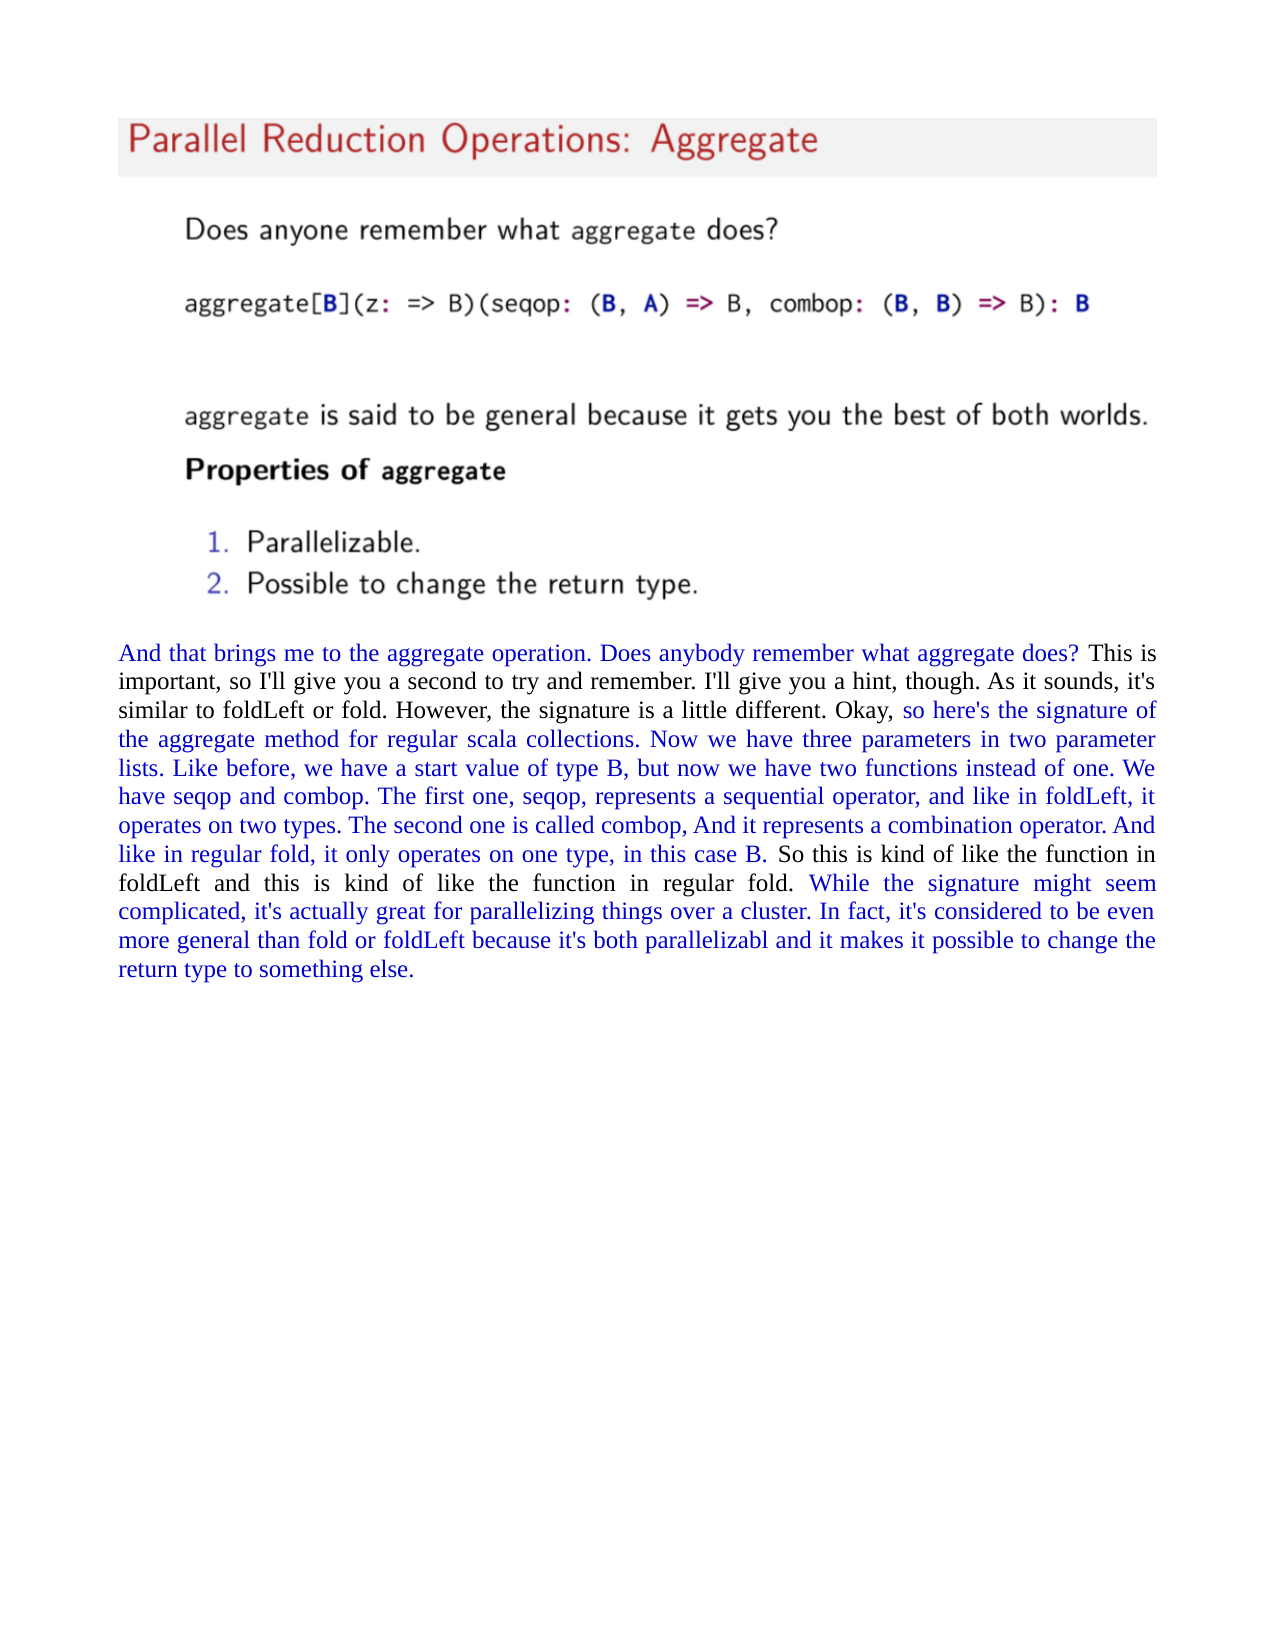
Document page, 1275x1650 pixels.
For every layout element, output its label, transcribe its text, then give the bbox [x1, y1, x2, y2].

picture [118, 118, 1157, 609]
text And that brings me to the aggregate operation. Does anybody remember what aggregate does? This is important, so I'll give you a second to try and remember. I'll give you a hint, though. As it sounds, it's similar to foldLeft or fold. However, the signature is a little different. Okay, so here's the signature of the aggregate method for regular scala collections. Now we have three parameters in two parameter lists. Like before, we have a start value of type B, but now we have two functions instead of one. We have seqop and combop. The first one, seqop, represents a sequential operator, and like in foldLeft, it operates on two types. The second one is called combop, And it represents a combination operator. And like in regular fold, it only operates on one type, in this case B. So this is kind of like the function in foldLeft and this is kind of like the function in regular fold. While the signature might seem complicated, it's actually great for parallelizing things over a cluster. In fact, it's considered to be even more general than fold or foldLeft because it's both parallelizabl and it makes it possible to change the return type to something else. [118, 638, 1157, 983]
